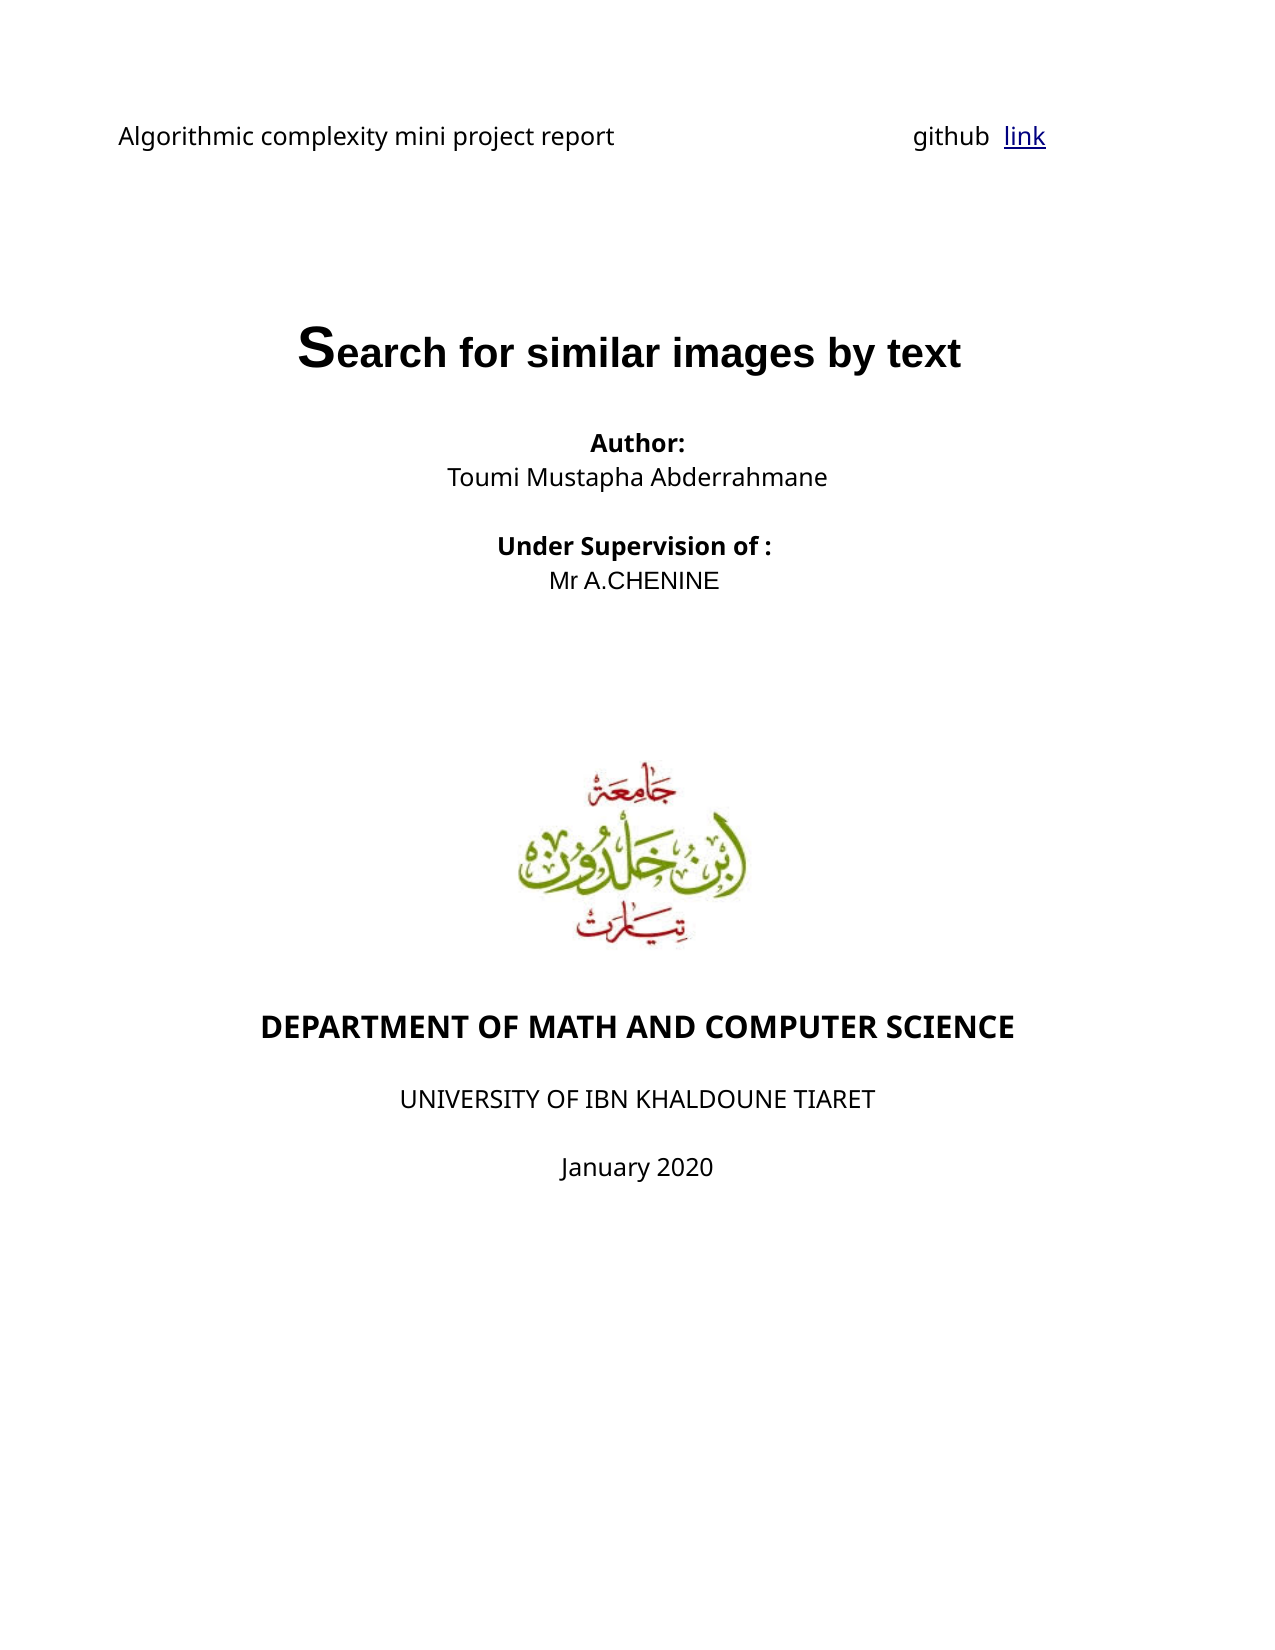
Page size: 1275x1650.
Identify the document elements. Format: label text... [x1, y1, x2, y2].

text UNIVERSITY OF IBN KHALDOUNE TIARET [118, 1082, 1157, 1116]
title Search for similar images by text [118, 245, 1157, 379]
text DEPARTMENT OF MATH AND COMPUTER SCIENCE [118, 1005, 1157, 1048]
text Algorithmic complexity mini project report github link [118, 118, 1157, 152]
text January 2020 [118, 1150, 1157, 1184]
text Author: [118, 426, 1157, 460]
text Mr A.CHENINE [118, 562, 1157, 596]
text Under Supervision of : [118, 528, 1157, 562]
text Toumi Mustapha Abderrahmane [118, 460, 1157, 494]
picture [517, 760, 753, 956]
